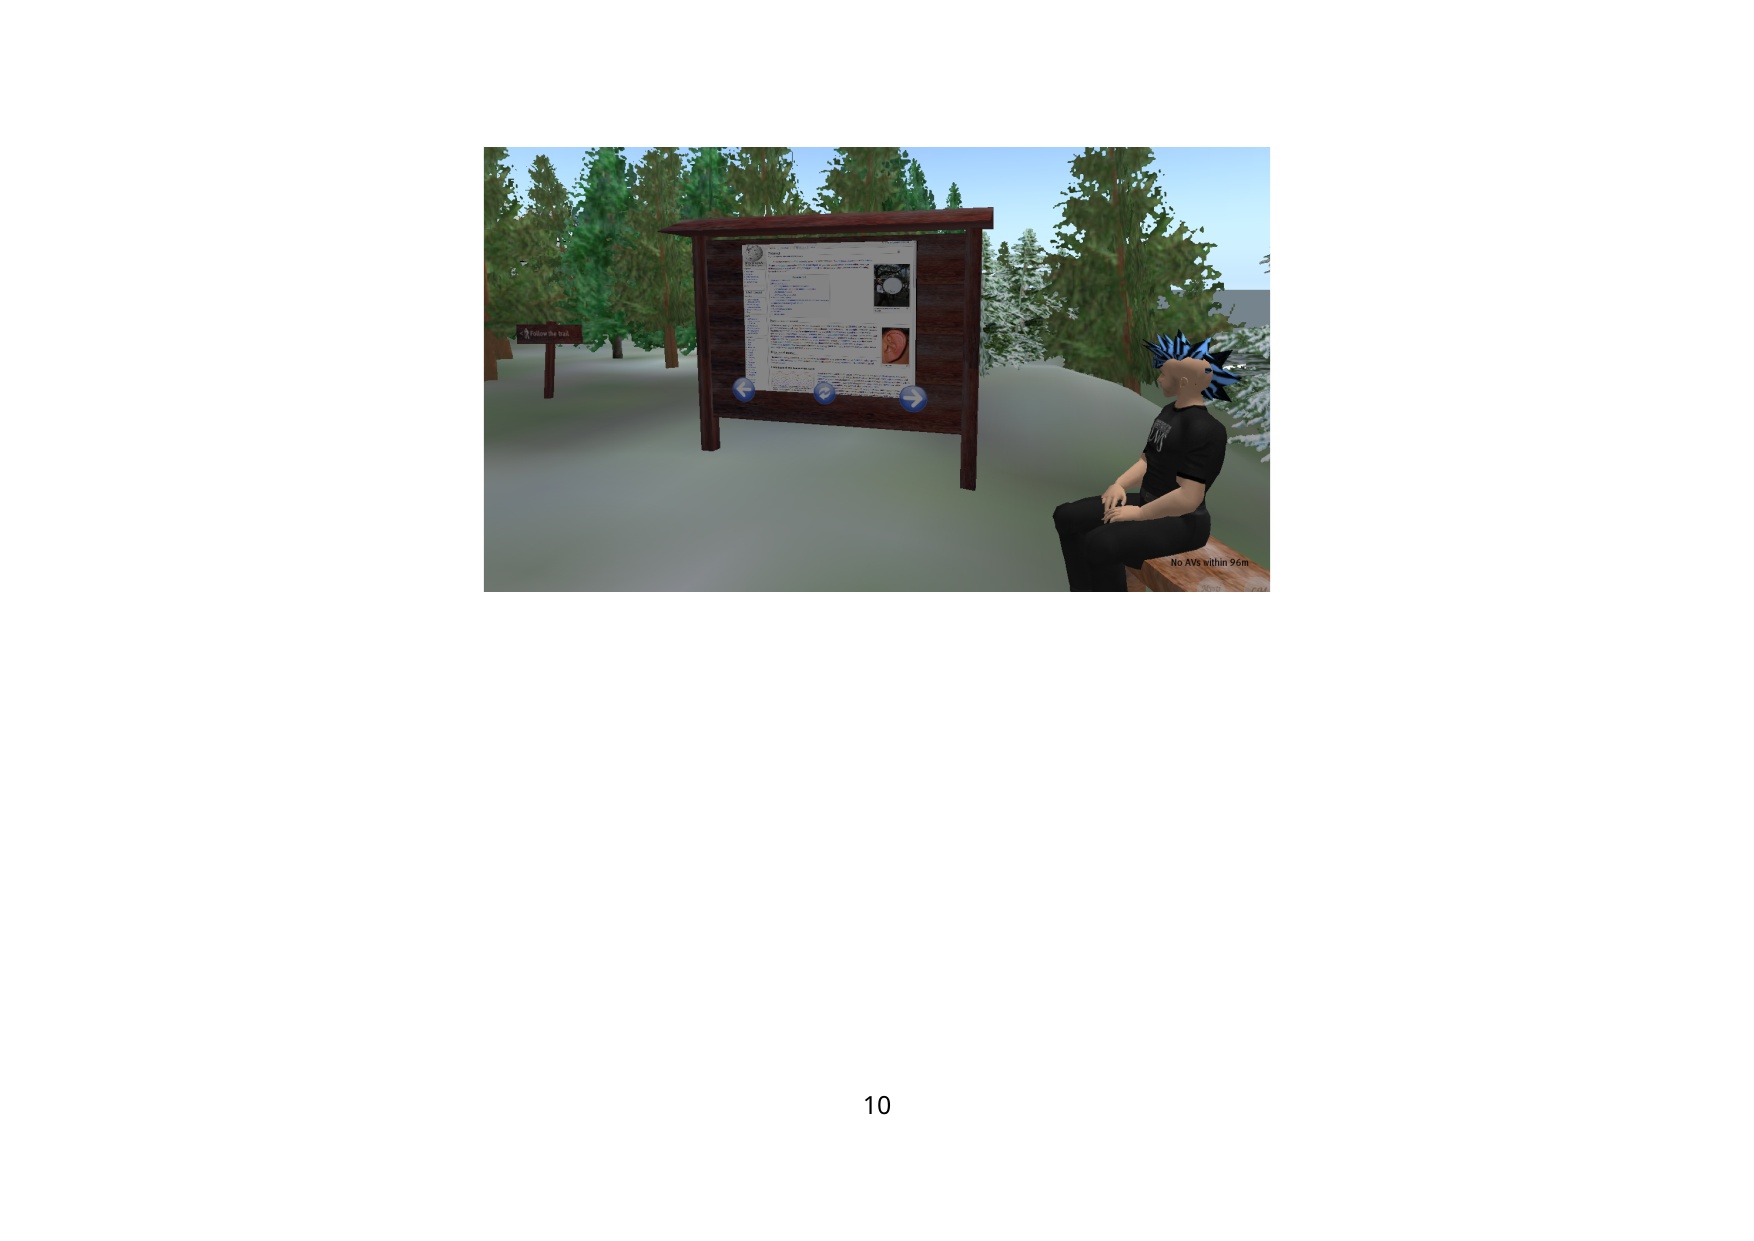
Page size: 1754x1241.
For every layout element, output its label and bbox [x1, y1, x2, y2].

picture [483, 147, 1271, 592]
